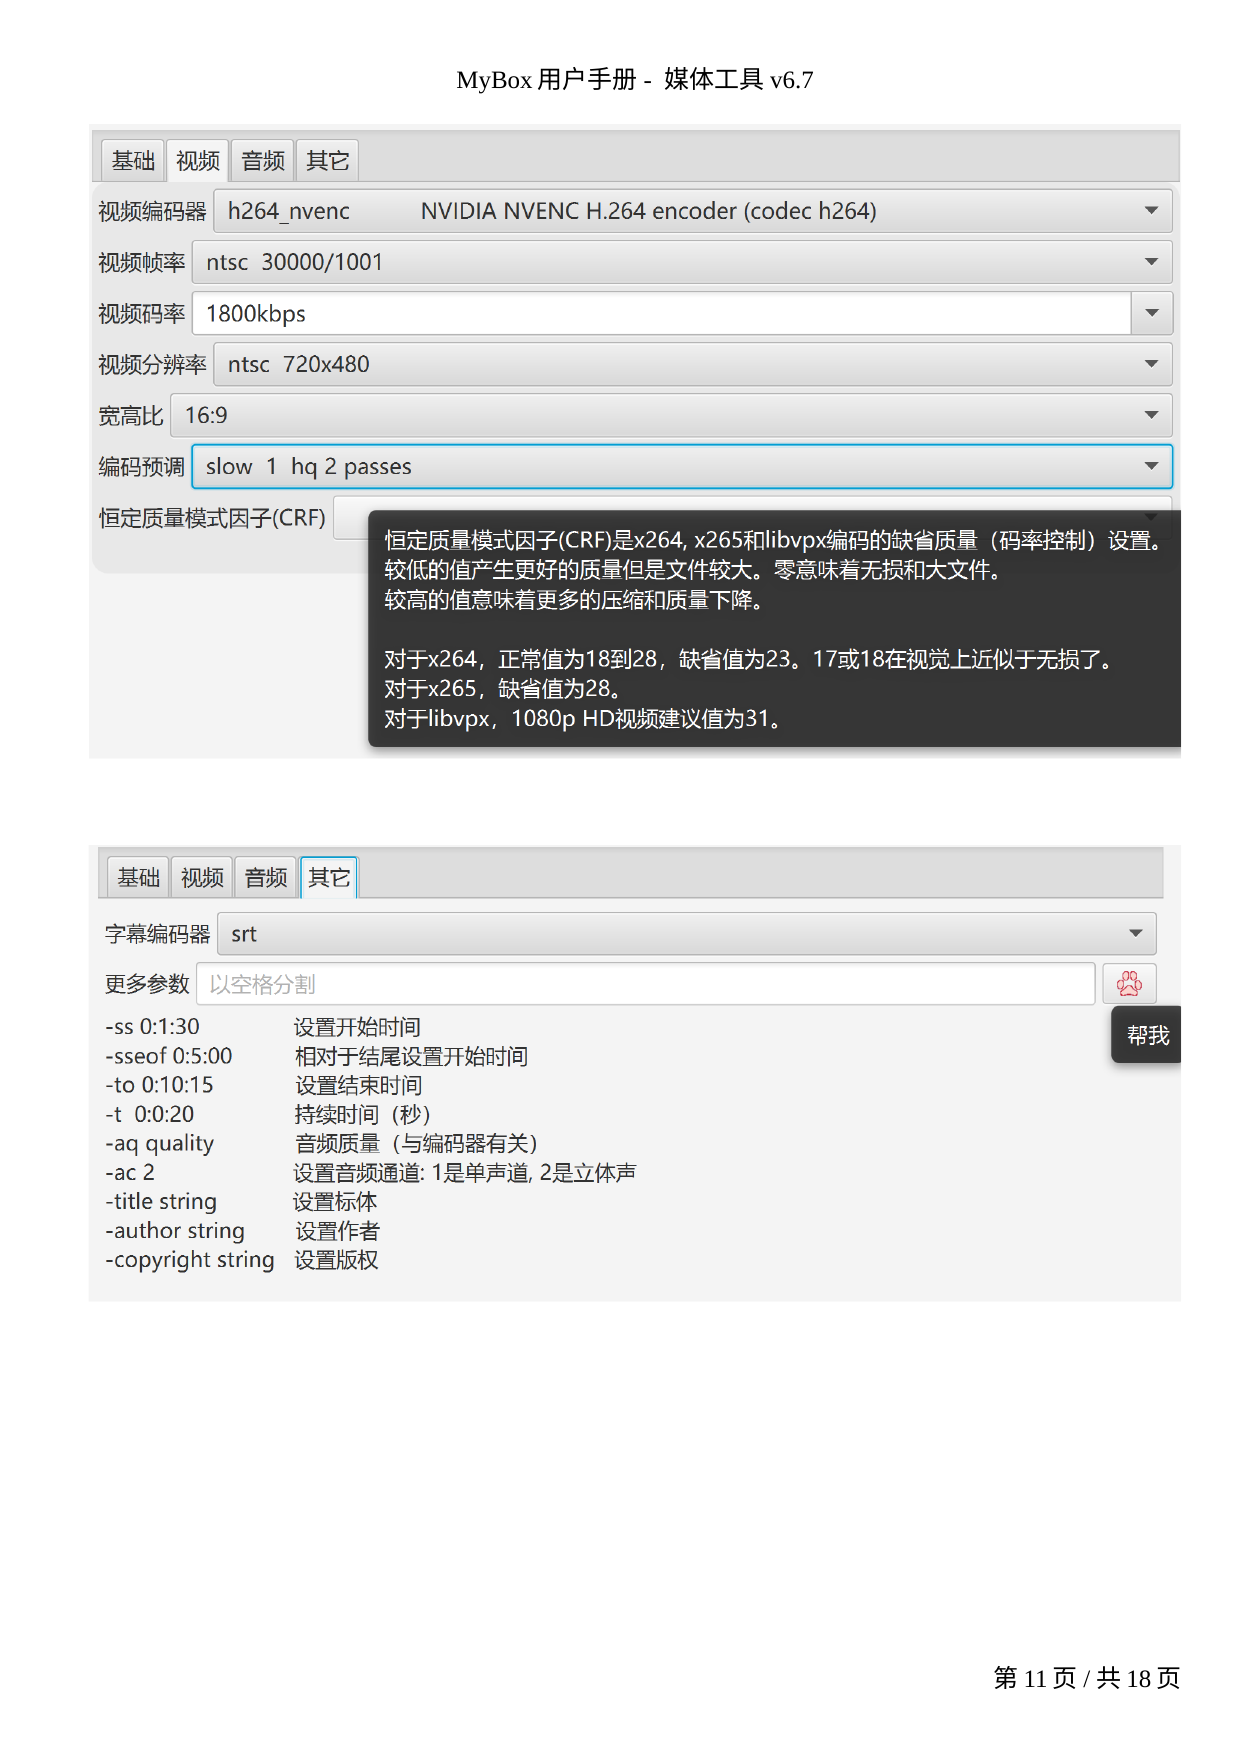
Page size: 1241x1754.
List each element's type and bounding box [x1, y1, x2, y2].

picture [88, 844, 1182, 1302]
picture [88, 124, 1182, 759]
